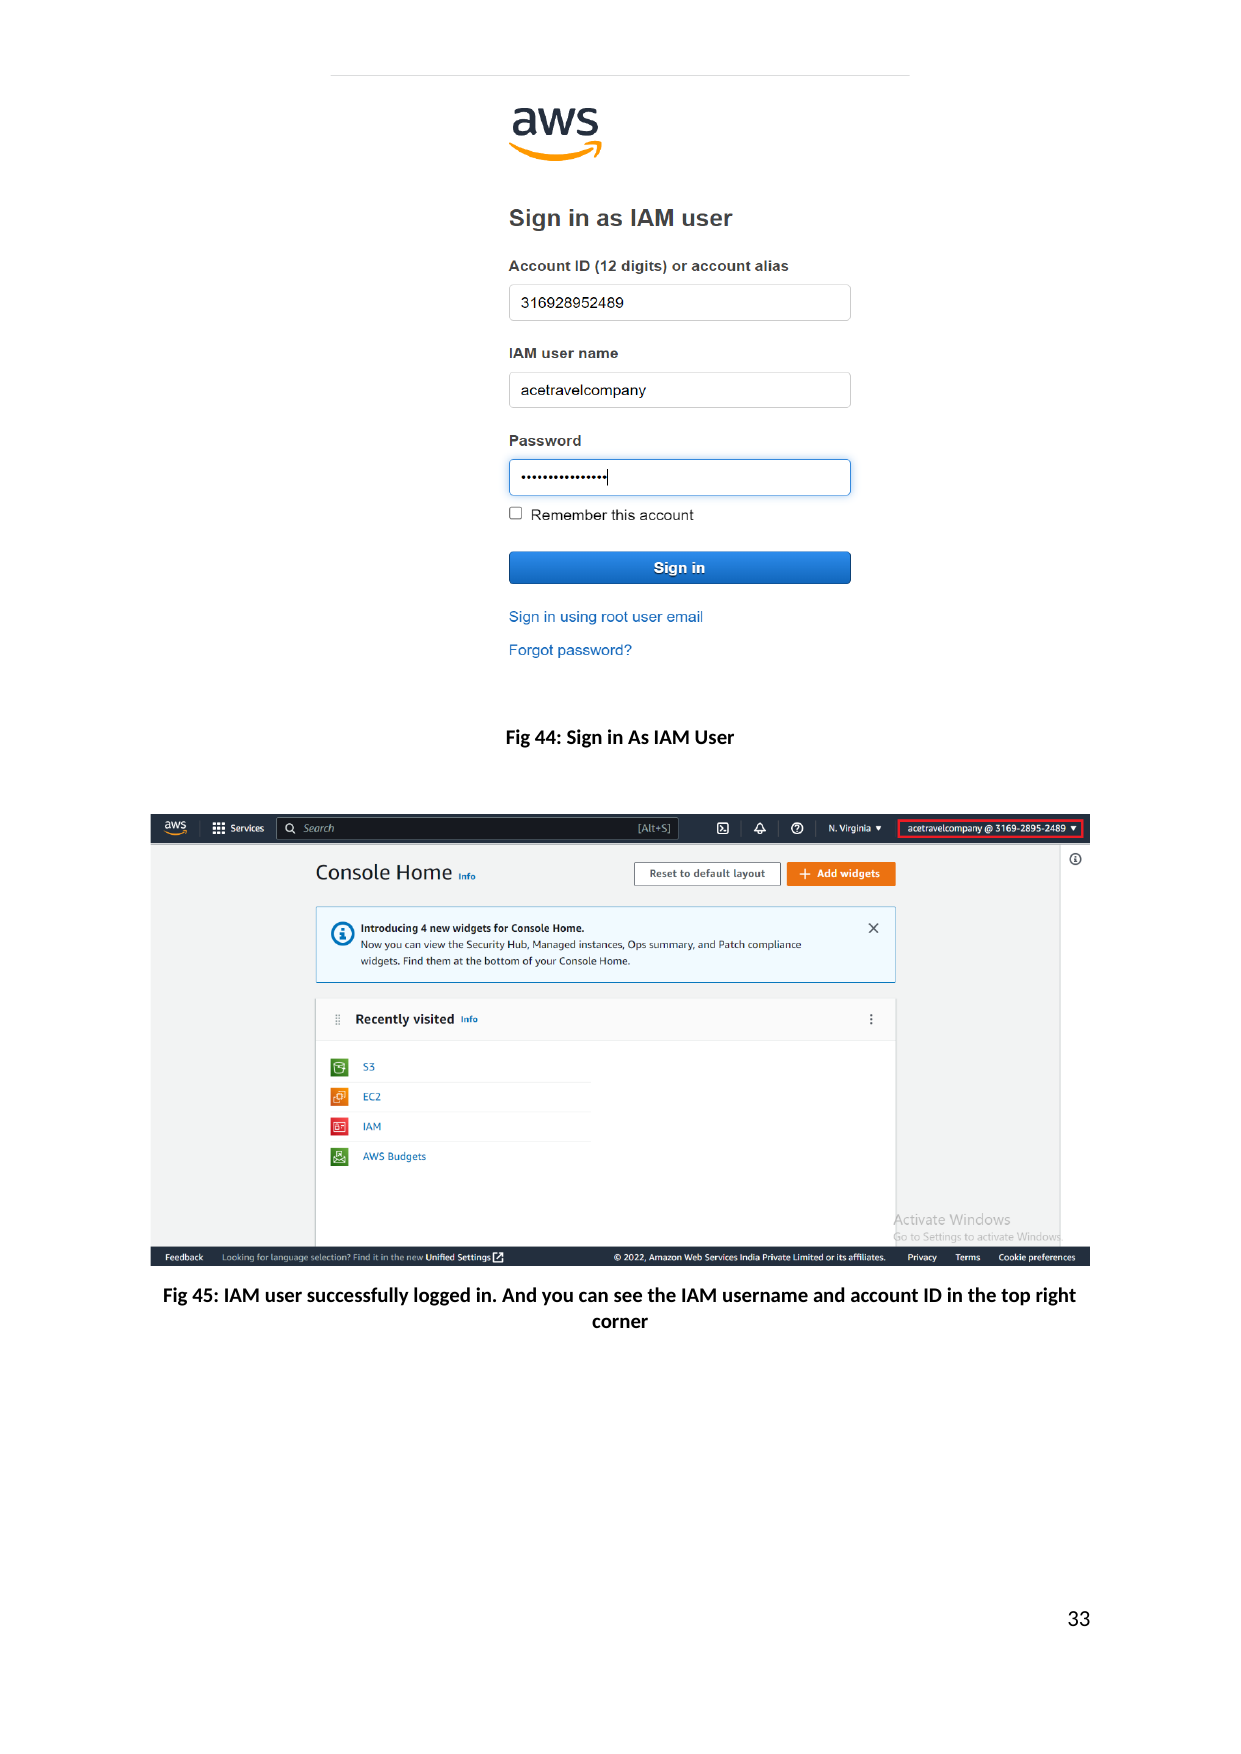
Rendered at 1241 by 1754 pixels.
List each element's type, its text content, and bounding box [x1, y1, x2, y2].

text Fig 45: IAM user successfully logged in. And you can see the IAM username and account ID in the top right corner [150, 1283, 1090, 1333]
text Fig 44: Sign in As IAM User [150, 724, 1090, 749]
